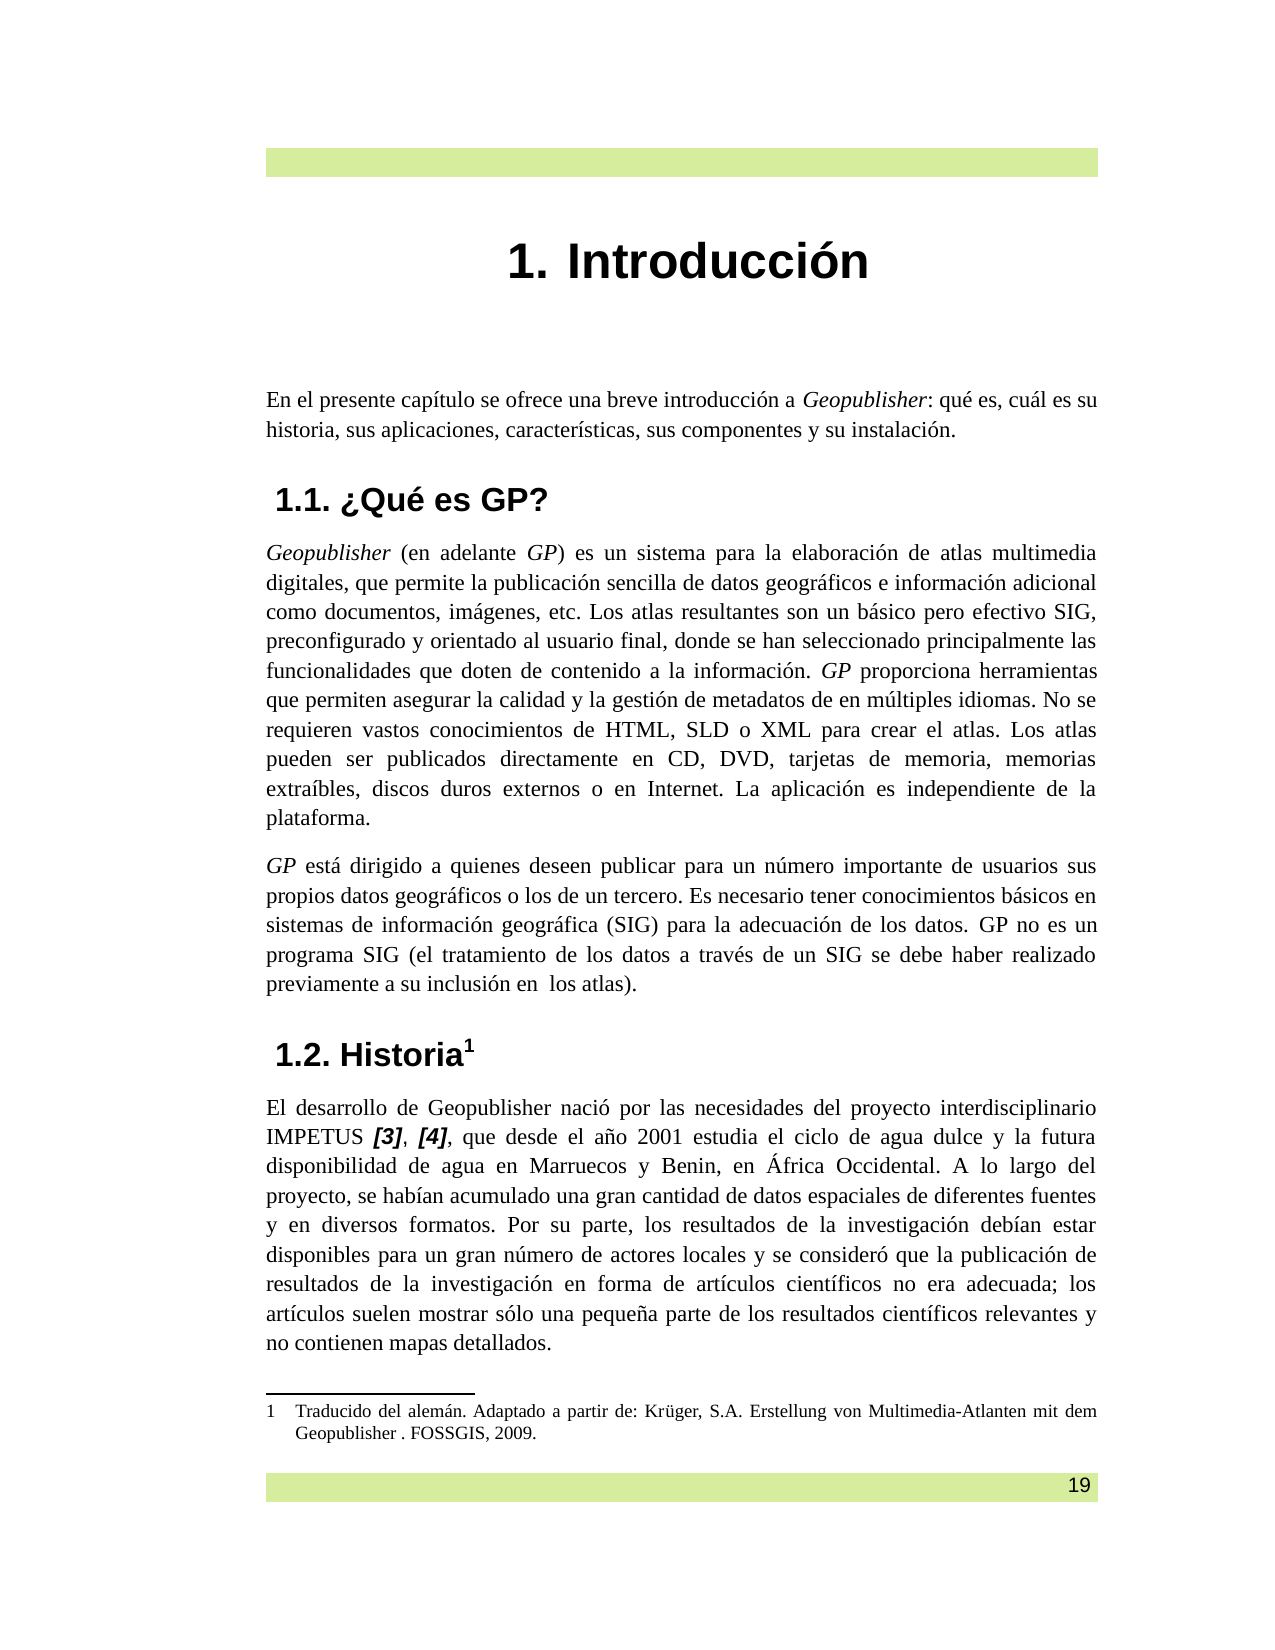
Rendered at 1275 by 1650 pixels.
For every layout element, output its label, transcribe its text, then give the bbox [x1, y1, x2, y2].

subtitle Introducción [266, 232, 1098, 289]
subtitle ¿Qué es GP? [266, 480, 1098, 519]
text El desarrollo de Geopublisher nació por las necesidades del proyecto interdisciplinario IMPETUS [3], [4], que desde el año 2001 estudia el ciclo de agua dulce y la futura disponibilidad de agua en Marruecos y Benin, en África Occidental. A lo largo del proyecto, se habían acumulado una gran cantidad de datos espaciales de diferentes fuentes y en diversos formatos. Por su parte, los resultados de la investigación debían estar disponibles para un gran número de actores locales y se consideró que la publicación de resultados de la investigación en forma de artículos científicos no era adecuada; los artículos suelen mostrar sólo una pequeña parte de los resultados científicos relevantes y no contienen mapas detallados. [266, 1091, 1098, 1357]
text Traducido del alemán. Adaptado a partir de: Krüger, S.A. Erstellung von Multimedia-Atlanten mit dem Geopublisher . FOSSGIS, 2009. [266, 1400, 1098, 1443]
text Geopublisher (en adelante GP) es un sistema para la elaboración de atlas multimedia digitales, que permite la publicación sencilla de datos geográficos e información adicional como documentos, imágenes, etc. Los atlas resultantes son un básico pero efectivo SIG, preconfigurado y orientado al usuario final, donde se han seleccionado principalmente las funcionalidades que doten de contenido a la información. GP proporciona herramientas que permiten asegurar la calidad y la gestión de metadatos de en múltiples idiomas. No se requieren vastos conocimientos de HTML, SLD o XML para crear el atlas. Los atlas pueden ser publicados directamente en CD, DVD, tarjetas de memoria, memorias extraíbles, discos duros externos o en Internet. La aplicación es independiente de la plataforma. [266, 537, 1098, 832]
text En el presente capítulo se ofrece una breve introducción a Geopublisher: qué es, cuál es su historia, sus aplicaciones, características, sus componentes y su instalación. [266, 384, 1098, 443]
subtitle Historia [266, 1035, 1098, 1073]
text GP está dirigido a quienes deseen publicar para un número importante de usuarios sus propios datos geográficos o los de un tercero. Es necesario tener conocimientos básicos en sistemas de información geográfica (SIG) para la adecuación de los datos. GP no es un programa SIG (el tratamiento de los datos a través de un SIG se debe haber realizado previamente a su inclusión en los atlas). [266, 850, 1098, 997]
